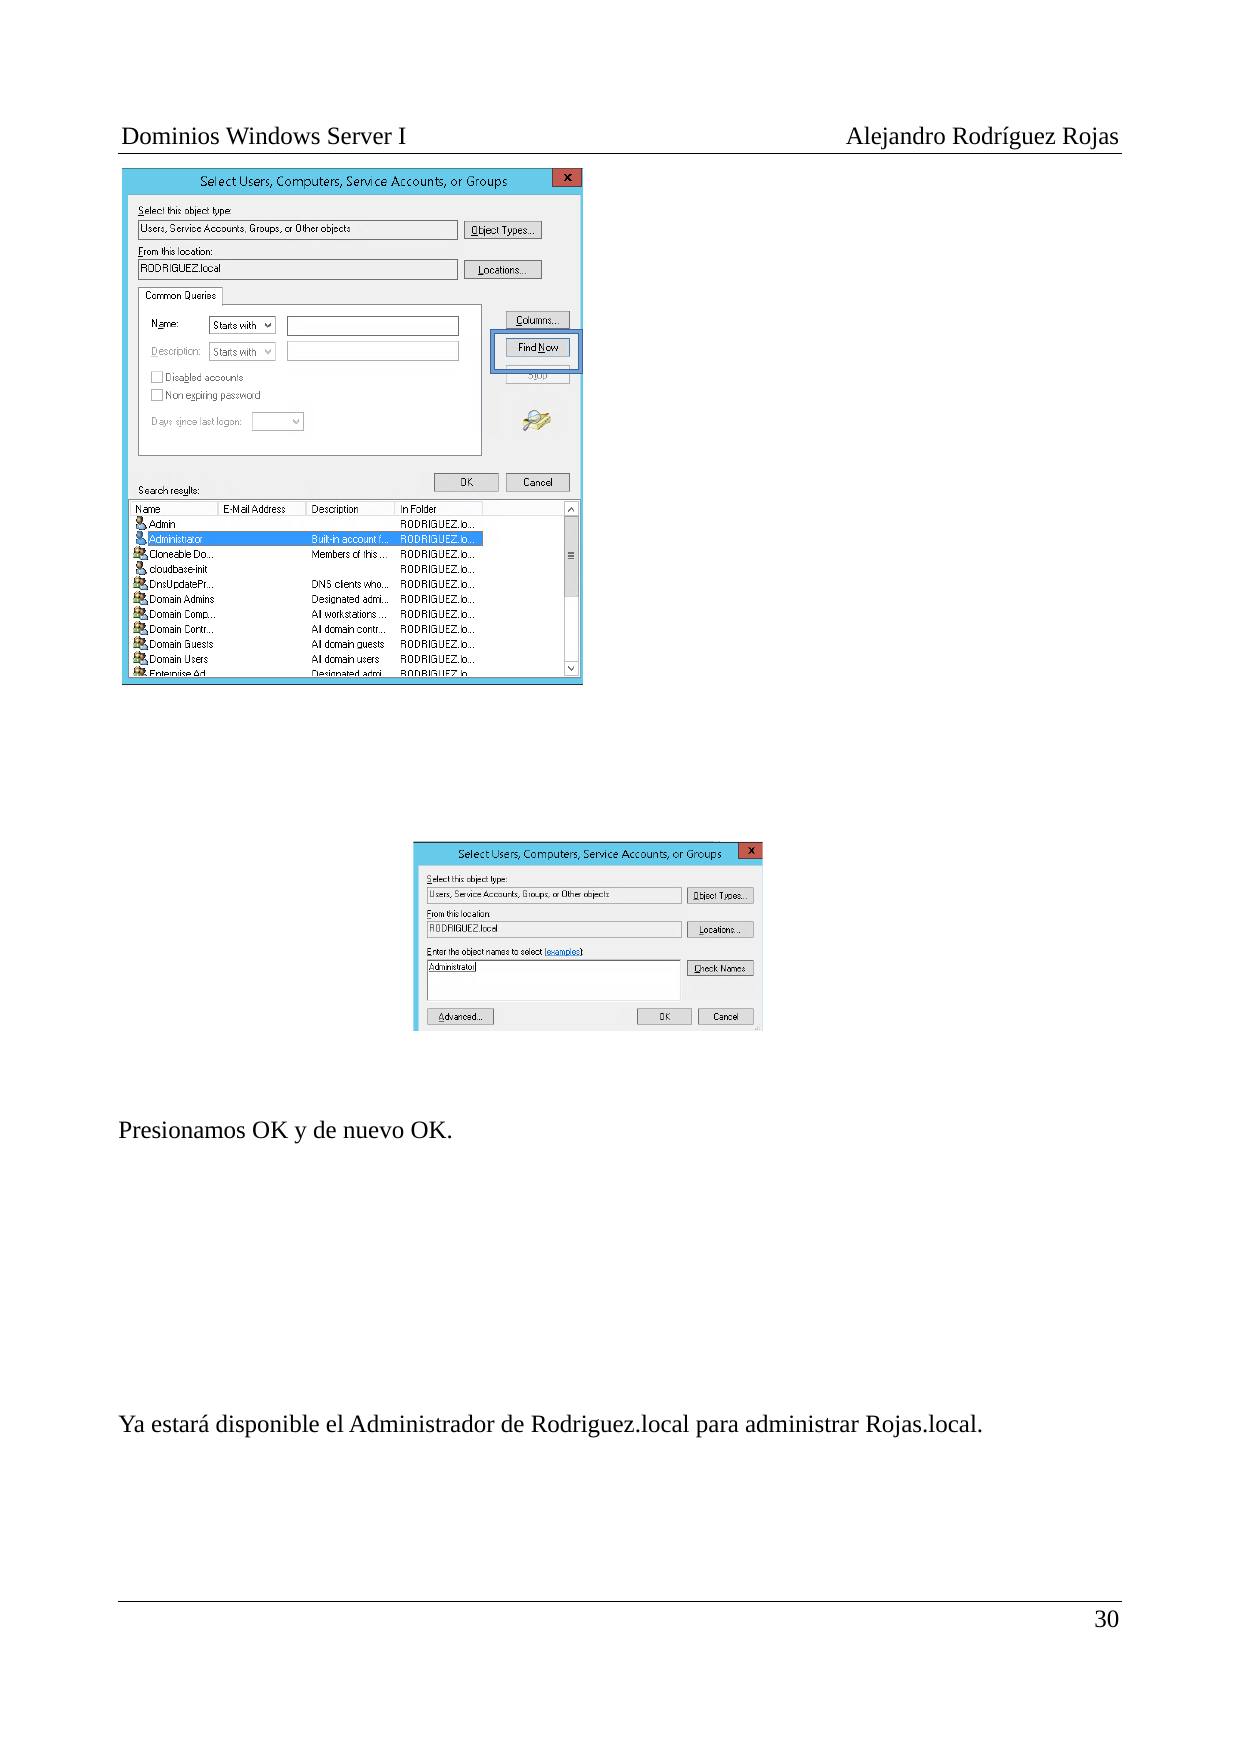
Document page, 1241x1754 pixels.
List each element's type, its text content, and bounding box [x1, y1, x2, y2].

text Ya estará disponible el Administrador de Rodriguez.local para administrar Rojas.local. [118, 1409, 1122, 1438]
text Presionamos OK y de nuevo OK. [118, 1115, 1122, 1143]
picture [122, 168, 292, 686]
picture [413, 841, 531, 979]
